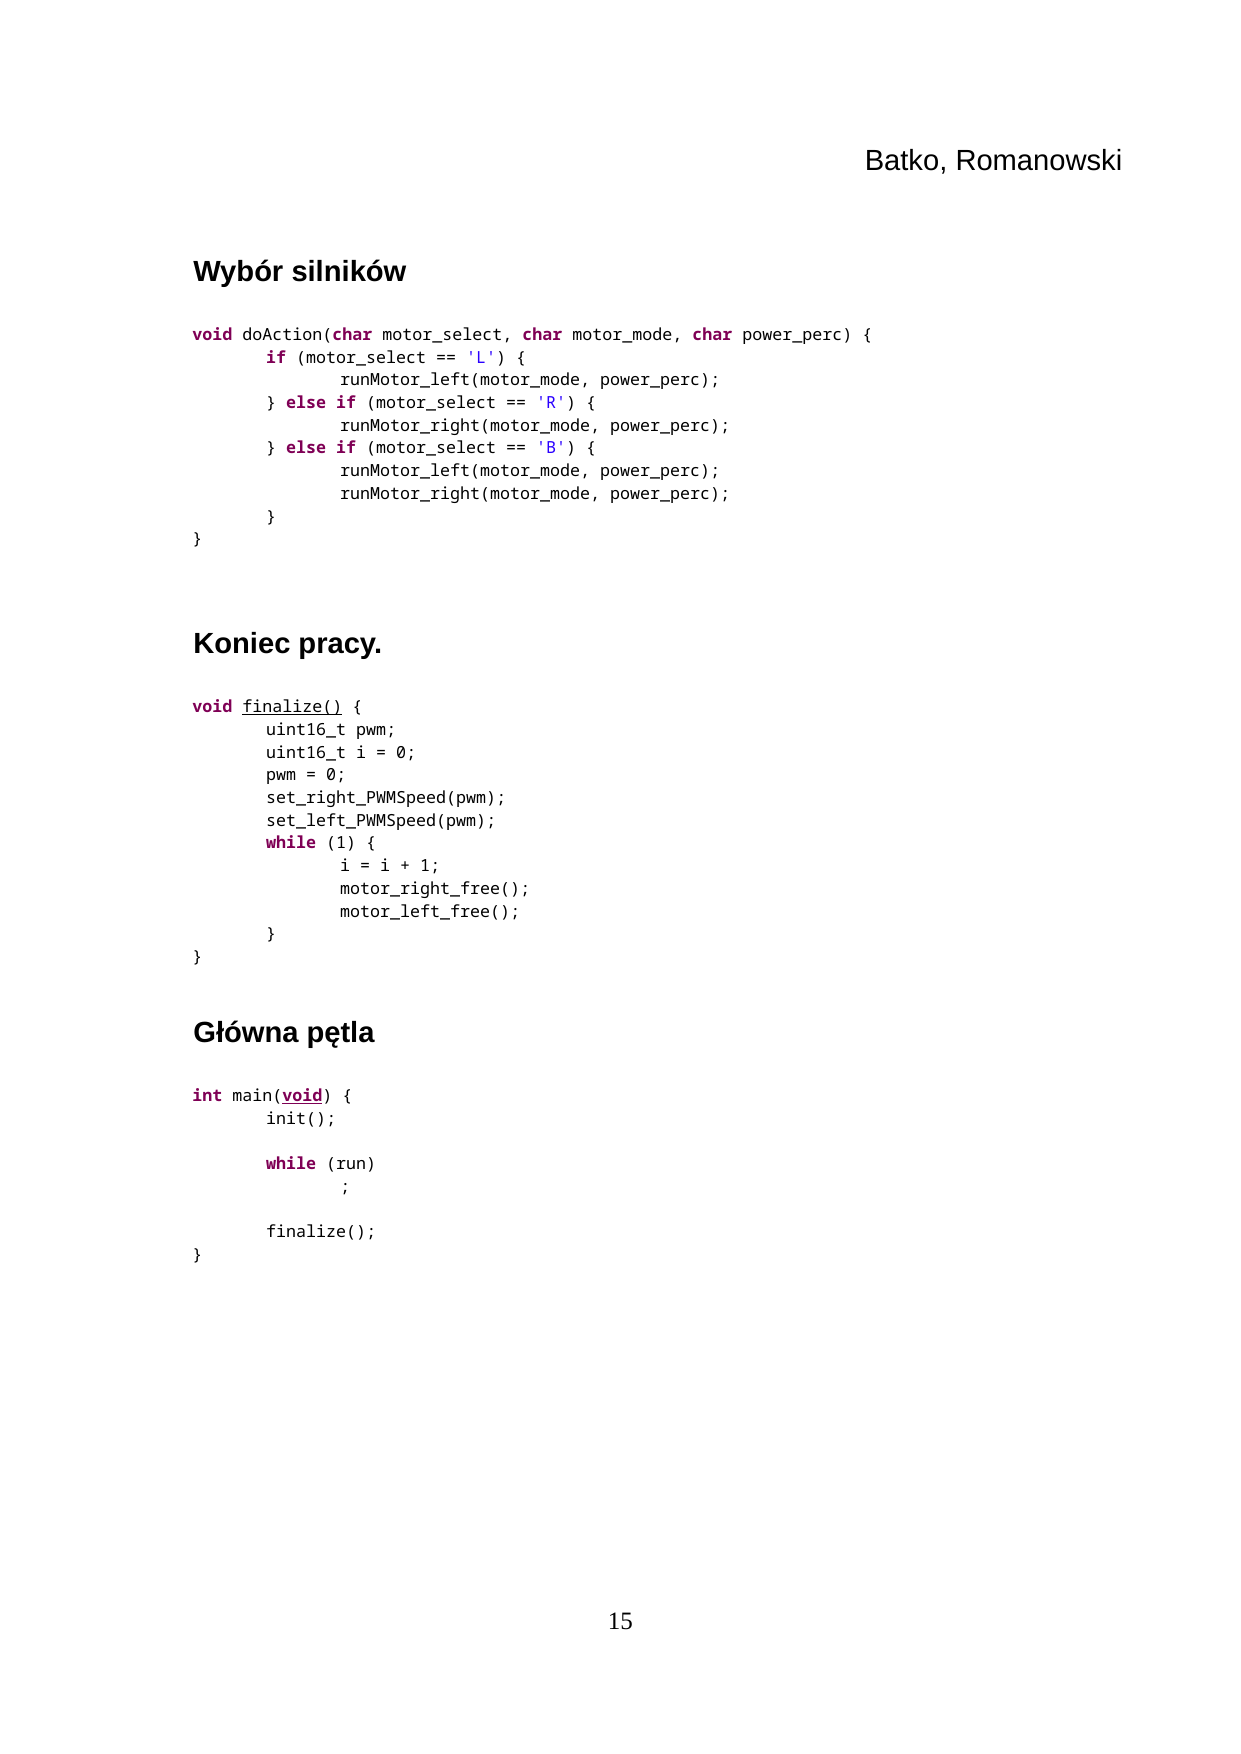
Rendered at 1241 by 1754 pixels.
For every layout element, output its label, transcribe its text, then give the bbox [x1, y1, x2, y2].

text runMotor_right(motor_mode, power_perc); [118, 482, 1122, 504]
text uint16_t pwm; [118, 718, 1122, 740]
text finalize(); [118, 1220, 1122, 1243]
text } [118, 1243, 1122, 1266]
text void doAction(char motor_select, char motor_mode, char power_perc) { [118, 323, 1122, 345]
text } [118, 527, 1122, 550]
text while (run) [118, 1152, 1122, 1175]
text init(); [118, 1107, 1122, 1129]
text } else if (motor_select == 'B') { [118, 436, 1122, 459]
subtitle Główna pętla [118, 1015, 1122, 1049]
text uint16_t i = 0; [118, 740, 1122, 763]
text pwm = 0; [118, 763, 1122, 786]
subtitle Koniec pracy. [118, 626, 1122, 660]
text runMotor_right(motor_mode, power_perc); [118, 413, 1122, 436]
text runMotor_left(motor_mode, power_perc); [118, 368, 1122, 391]
text } else if (motor_select == 'R') { [118, 391, 1122, 413]
text } [118, 504, 1122, 527]
text } [118, 945, 1122, 967]
text int main(void) { [118, 1084, 1122, 1107]
subtitle Wybór silników [118, 254, 1122, 287]
text if (motor_select == 'L') { [118, 345, 1122, 368]
text ; [118, 1175, 1122, 1197]
text set_right_PWMSpeed(pwm); [118, 786, 1122, 808]
text } [118, 922, 1122, 945]
text runMotor_left(motor_mode, power_perc); [118, 459, 1122, 482]
text i = i + 1; [118, 854, 1122, 877]
text motor_right_free(); [118, 877, 1122, 899]
text while (1) { [118, 831, 1122, 854]
text motor_left_free(); [118, 899, 1122, 922]
text void finalize() { [118, 695, 1122, 718]
text set_left_PWMSpeed(pwm); [118, 808, 1122, 831]
